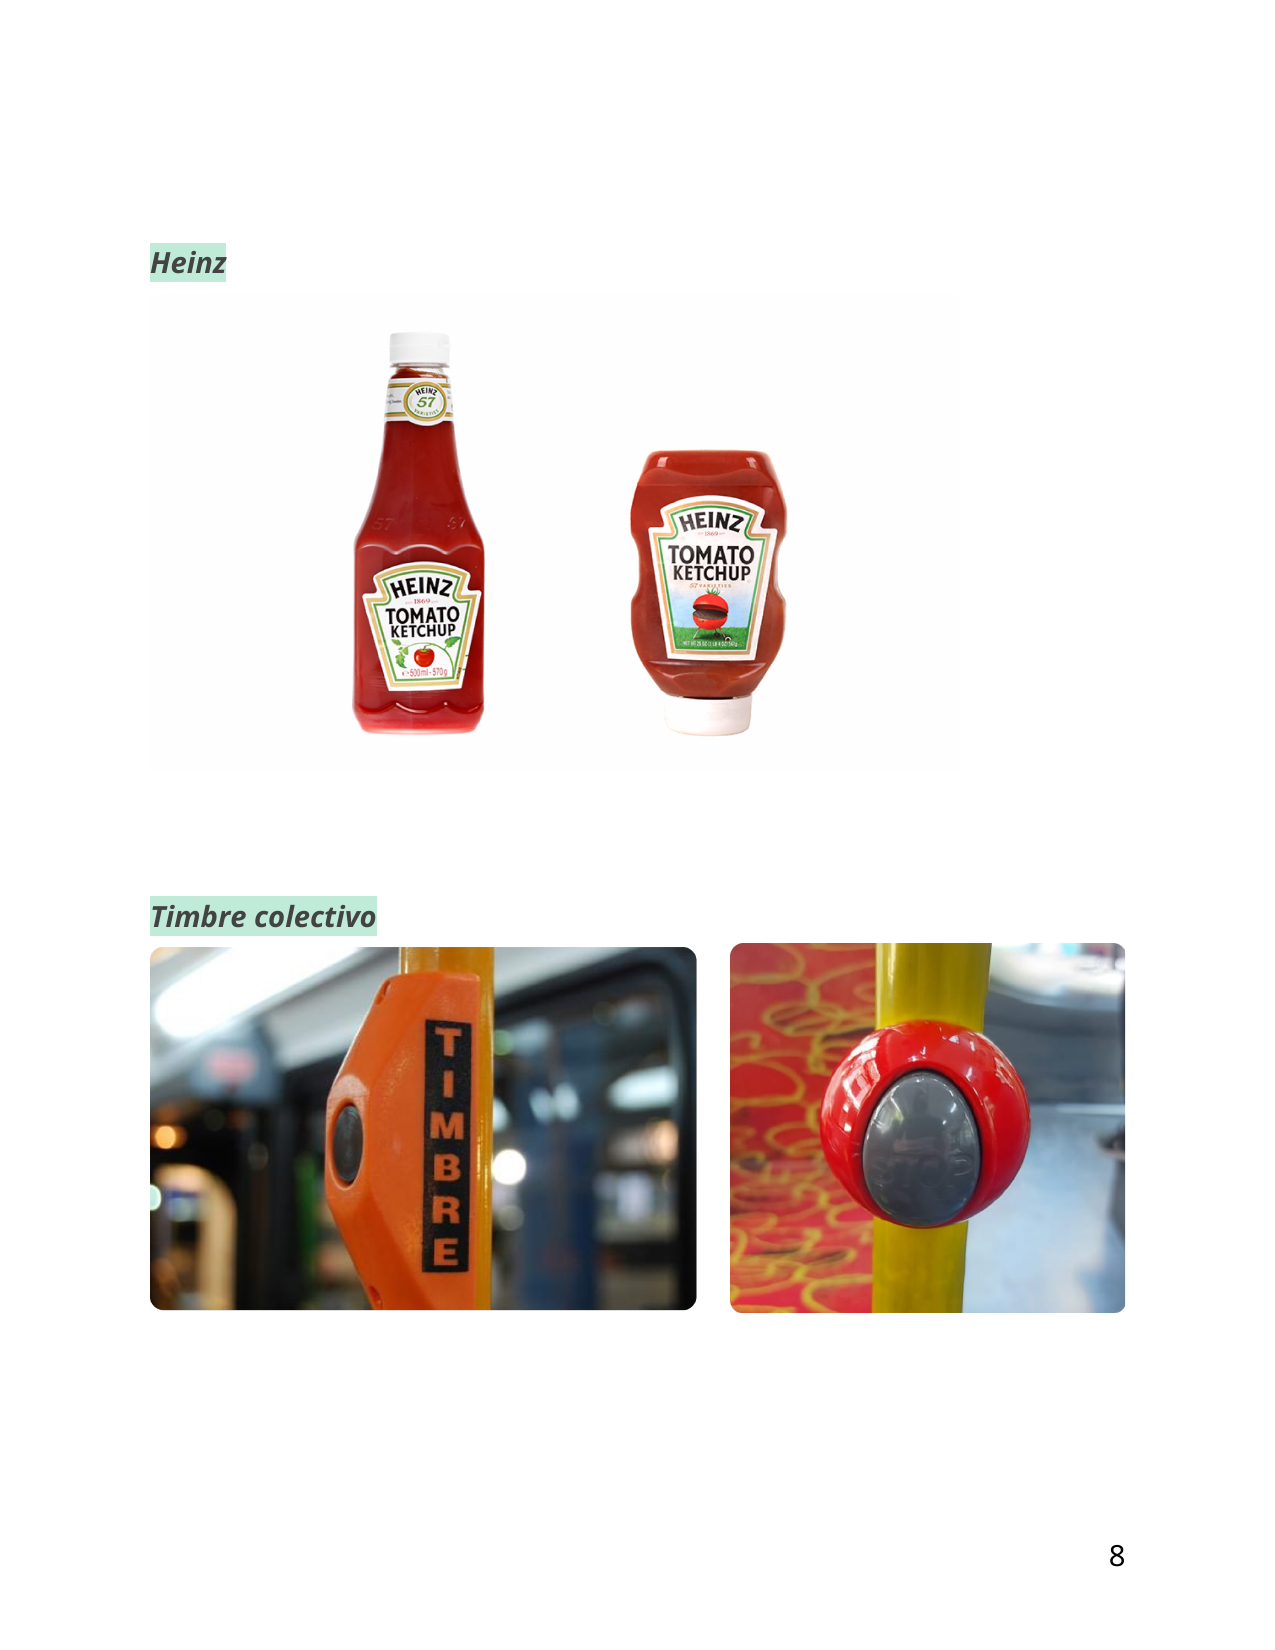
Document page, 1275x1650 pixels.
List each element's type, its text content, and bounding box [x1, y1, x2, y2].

picture [150, 943, 1125, 1313]
picture [150, 290, 960, 770]
subtitle Timbre colectivo [377, 896, 1125, 936]
subtitle Heinz [226, 243, 1125, 282]
